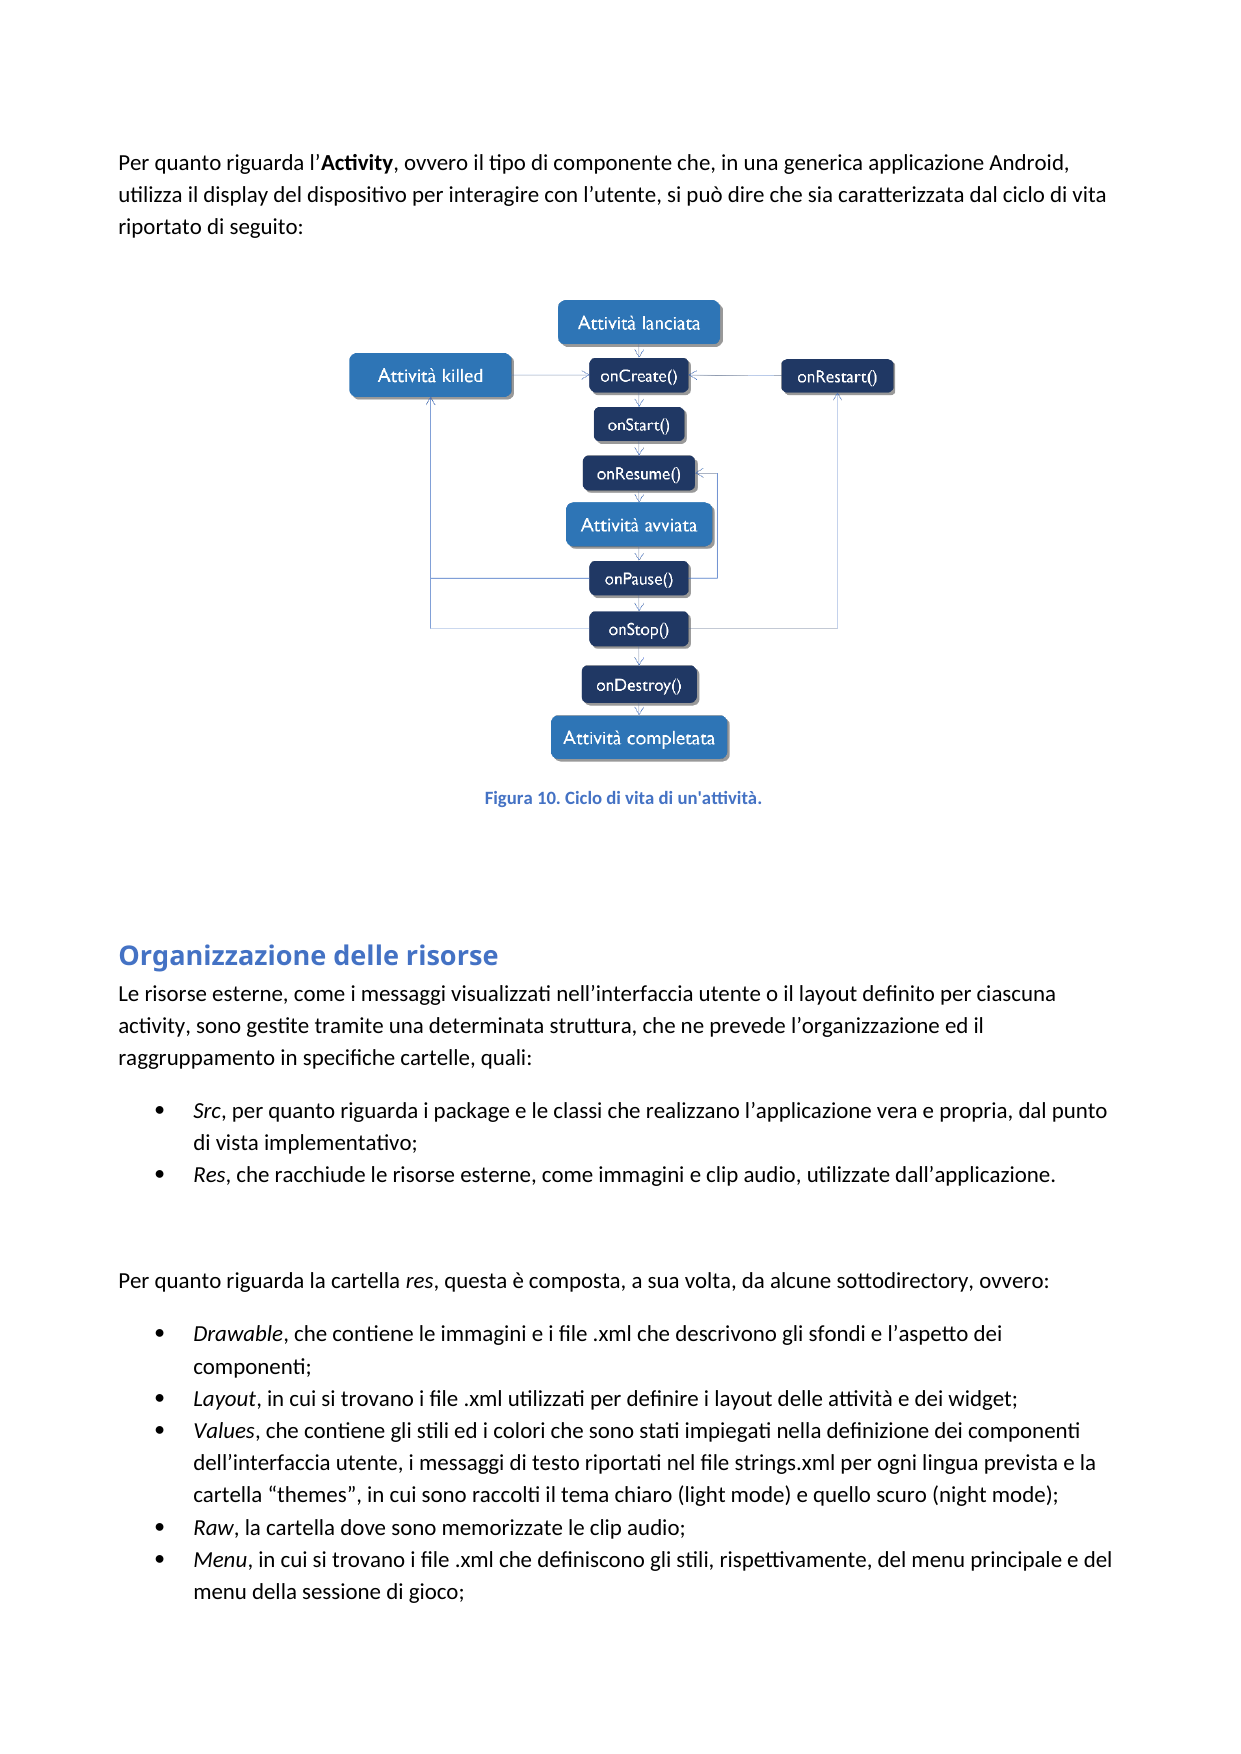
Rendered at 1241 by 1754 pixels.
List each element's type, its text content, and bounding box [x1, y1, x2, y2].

list Raw, la cartella dove sono memorizzate le clip audio; [156, 1513, 1122, 1541]
list Layout, in cui si trovano i file .xml utilizzati per definire i layout delle attività e dei widget; [156, 1384, 1122, 1412]
list Values, che contiene gli stili ed i colori che sono stati impiegati nella definizione dei componenti dell’interfaccia utente, i messaggi di testo riportati nel file strings.xml per ogni lingua prevista e la cartella “themes”, in cui sono raccolti il tema chiaro (light mode) e quello scuro (night mode); [156, 1416, 1122, 1508]
subtitle Organizzazione delle risorse [118, 936, 1122, 973]
list Src, per quanto riguarda i package e le classi che realizzano l’applicazione vera e propria, dal punto di vista implementativo; [156, 1096, 1122, 1156]
text Per quanto riguarda l’Activity, ovvero il tipo di componente che, in una generica applicazione Android, utilizza il display del dispositivo per interagire con l’utente, si può dire che sia caratterizzata dal ciclo di vita riportato di seguito: [118, 148, 1122, 240]
text Le risorse esterne, come i messaggi visualizzati nell’interfaccia utente o il layout definito per ciascuna activity, sono gestite tramite una determinata struttura, che ne prevede l’organizzazione ed il raggruppamento in specifiche cartelle, quali: [118, 979, 1122, 1071]
text Per quanto riguarda la cartella res, questa è composta, a sua volta, da alcune sottodirectory, ovvero: [118, 1267, 1122, 1294]
list Menu, in cui si trovano i file .xml che definiscono gli stili, rispettivamente, del menu principale e del menu della sessione di gioco; [156, 1545, 1122, 1605]
list Drawable, che contiene le immagini e i file .xml che descrivono gli sfondi e l’aspetto dei componenti; [156, 1319, 1122, 1380]
text Figura 10. Ciclo di vita di un'attività. [288, 787, 959, 809]
list Res, che racchiude le risorse esterne, come immagini e clip audio, utilizzate dall’applicazione. [156, 1161, 1122, 1188]
